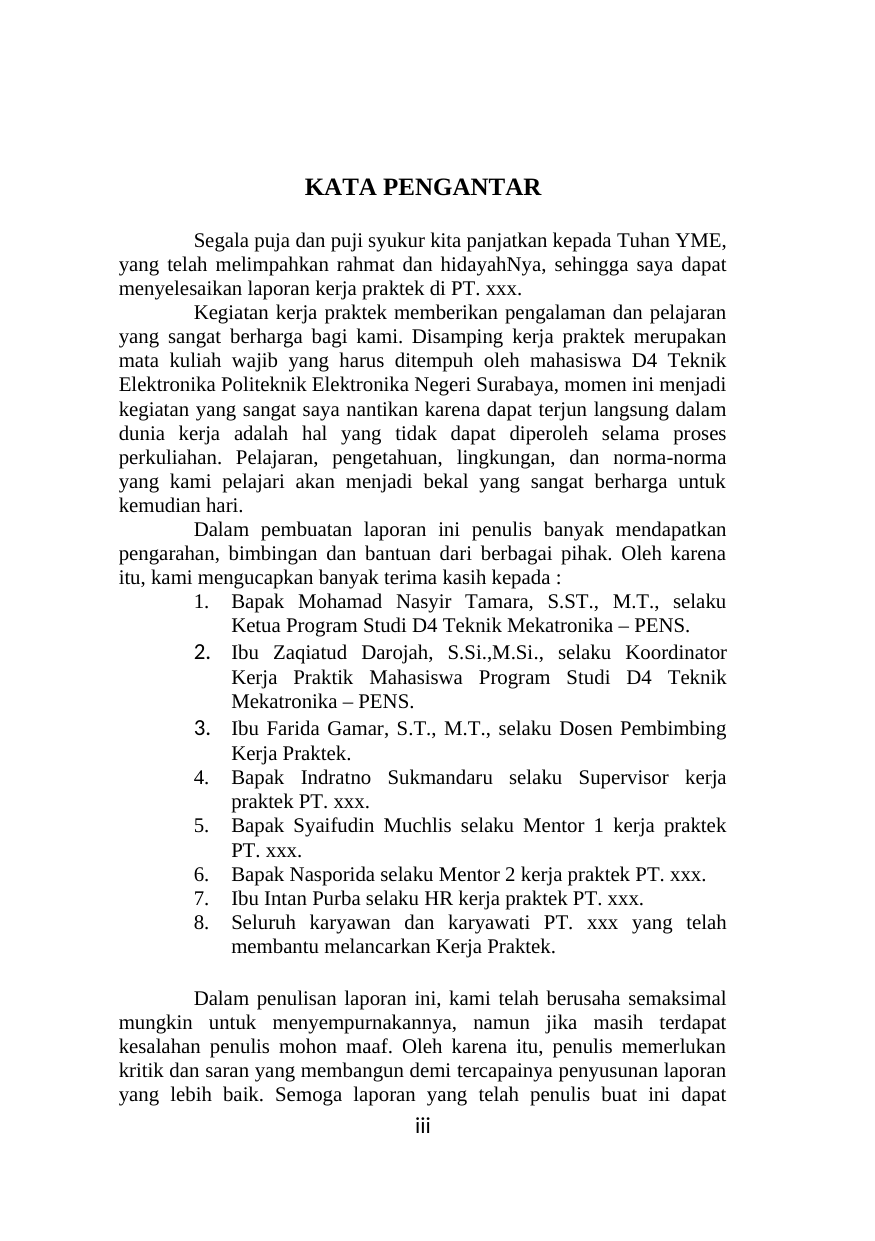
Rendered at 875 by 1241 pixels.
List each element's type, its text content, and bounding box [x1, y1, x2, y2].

list Bapak Nasporida selaku Mentor 2 kerja praktek PT. xxx. [193, 862, 727, 886]
list Ibu Farida Gamar, S.T., M.T., selaku Dosen Pembimbing Kerja Praktek. [193, 713, 727, 765]
list Bapak Mohamad Nasyir Tamara, S.ST., M.T., selaku Ketua Program Studi D4 Teknik Mekatronika – PENS. [193, 589, 727, 637]
subtitle KATA PENGANTAR [118, 172, 727, 201]
text Segala puja dan puji syukur kita panjatkan kepada Tuhan YME, yang telah melimpahkan rahmat dan hidayahNya, sehingga saya dapat menyelesaikan laporan kerja praktek di PT. xxx. [118, 228, 727, 300]
list Bapak Indratno Sukmandaru selaku Supervisor kerja praktek PT. xxx. [193, 765, 727, 813]
list Ibu Intan Purba selaku HR kerja praktek PT. xxx. [193, 886, 727, 910]
text Dalam penulisan laporan ini, kami telah berusaha semaksimal mungkin untuk menyempurnakannya, namun jika masih terdapat kesalahan penulis mohon maaf. Oleh karena itu, penulis memerlukan kritik dan saran yang membangun demi tercapainya penyusunan laporan yang lebih baik. Semoga laporan yang telah penulis buat ini dapat [118, 986, 727, 1106]
list Ibu Zaqiatud Darojah, S.Si.,M.Si., selaku Koordinator Kerja Praktik Mahasiswa Program Studi D4 Teknik Mekatronika – PENS. [193, 637, 727, 713]
list Bapak Syaifudin Muchlis selaku Mentor 1 kerja praktek PT. xxx. [193, 813, 727, 862]
list Seluruh karyawan dan karyawati PT. xxx yang telah membantu melancarkan Kerja Praktek. [193, 910, 727, 958]
text Dalam pembuatan laporan ini penulis banyak mendapatkan pengarahan, bimbingan dan bantuan dari berbagai pihak. Oleh karena itu, kami mengucapkan banyak terima kasih kepada : [118, 517, 727, 589]
text Kegiatan kerja praktek memberikan pengalaman dan pelajaran yang sangat berharga bagi kami. Disamping kerja praktek merupakan mata kuliah wajib yang harus ditempuh oleh mahasiswa D4 Teknik Elektronika Politeknik Elektronika Negeri Surabaya, momen ini menjadi kegiatan yang sangat saya nantikan karena dapat terjun langsung dalam dunia kerja adalah hal yang tidak dapat diperoleh selama proses perkuliahan. Pelajaran, pengetahuan, lingkungan, dan norma-norma yang kami pelajari akan menjadi bekal yang sangat berharga untuk kemudian hari. [118, 300, 727, 517]
